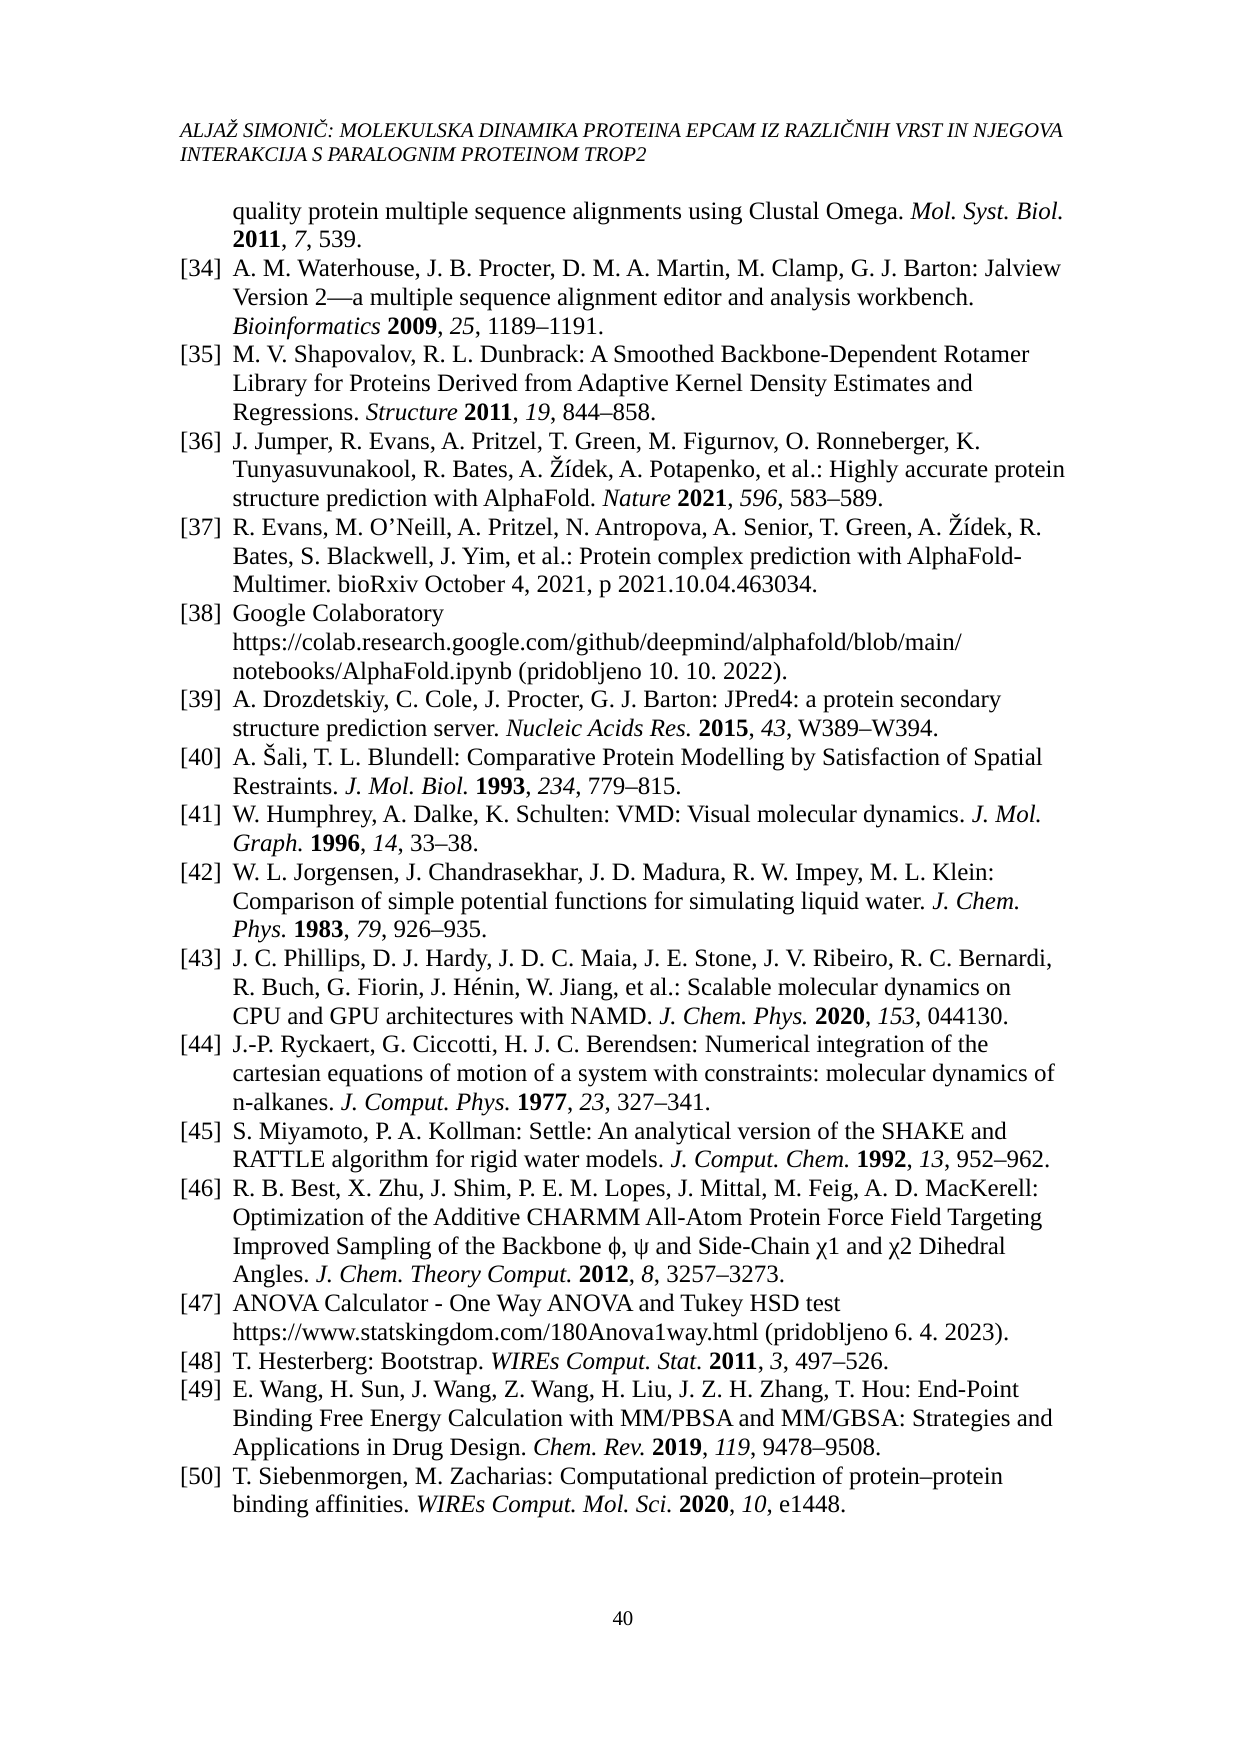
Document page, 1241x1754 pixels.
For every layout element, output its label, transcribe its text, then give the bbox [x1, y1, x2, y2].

text [36] J. Jumper, R. Evans, A. Pritzel, T. Green, M. Figurnov, O. Ronneberger, K. Tunyasuvunakool, R. Bates, A. Žídek, A. Potapenko, et al.: Highly accurate protein structure prediction with AlphaFold. Nature 2021, 596, 583–589. [180, 426, 1066, 512]
text [37] R. Evans, M. O’Neill, A. Pritzel, N. Antropova, A. Senior, T. Green, A. Žídek, R. Bates, S. Blackwell, J. Yim, et al.: Protein complex prediction with AlphaFold-Multimer. bioRxiv October 4, 2021, p 2021.10.04.463034. [180, 512, 1066, 598]
text [40] A. Šali, T. L. Blundell: Comparative Protein Modelling by Satisfaction of Spatial Restraints. J. Mol. Biol. 1993, 234, 779–815. [180, 742, 1066, 799]
text [38] Google Colaboratory https://colab.research.google.com/github/deepmind/alphafold/blob/main/notebooks/AlphaFold.ipynb (pridobljeno 10. 10. 2022). [180, 598, 1066, 684]
text [43] J. C. Phillips, D. J. Hardy, J. D. C. Maia, J. E. Stone, J. V. Ribeiro, R. C. Bernardi, R. Buch, G. Fiorin, J. Hénin, W. Jiang, et al.: Scalable molecular dynamics on CPU and GPU architectures with NAMD. J. Chem. Phys. 2020, 153, 044130. [180, 943, 1066, 1029]
text [42] W. L. Jorgensen, J. Chandrasekhar, J. D. Madura, R. W. Impey, M. L. Klein: Comparison of simple potential functions for simulating liquid water. J. Chem. Phys. 1983, 79, 926–935. [180, 857, 1066, 943]
text quality protein multiple sequence alignments using Clustal Omega. Mol. Syst. Biol. 2011, 7, 539. [180, 196, 1066, 253]
text [47] ANOVA Calculator - One Way ANOVA and Tukey HSD test https://www.statskingdom.com/180Anova1way.html (pridobljeno 6. 4. 2023). [180, 1288, 1066, 1346]
text [49] E. Wang, H. Sun, J. Wang, Z. Wang, H. Liu, J. Z. H. Zhang, T. Hou: End-Point Binding Free Energy Calculation with MM/PBSA and MM/GBSA: Strategies and Applications in Drug Design. Chem. Rev. 2019, 119, 9478–9508. [180, 1374, 1066, 1461]
text [34] A. M. Waterhouse, J. B. Procter, D. M. A. Martin, M. Clamp, G. J. Barton: Jalview Version 2—a multiple sequence alignment editor and analysis workbench. Bioinformatics 2009, 25, 1189–1191. [180, 253, 1066, 339]
text [39] A. Drozdetskiy, C. Cole, J. Procter, G. J. Barton: JPred4: a protein secondary structure prediction server. Nucleic Acids Res. 2015, 43, W389–W394. [180, 684, 1066, 742]
text [48] T. Hesterberg: Bootstrap. WIREs Comput. Stat. 2011, 3, 497–526. [180, 1346, 1066, 1374]
text [35] M. V. Shapovalov, R. L. Dunbrack: A Smoothed Backbone-Dependent Rotamer Library for Proteins Derived from Adaptive Kernel Density Estimates and Regressions. Structure 2011, 19, 844–858. [180, 339, 1066, 426]
text [44] J.-P. Ryckaert, G. Ciccotti, H. J. C. Berendsen: Numerical integration of the cartesian equations of motion of a system with constraints: molecular dynamics of n-alkanes. J. Comput. Phys. 1977, 23, 327–341. [180, 1029, 1066, 1116]
text [45] S. Miyamoto, P. A. Kollman: Settle: An analytical version of the SHAKE and RATTLE algorithm for rigid water models. J. Comput. Chem. 1992, 13, 952–962. [180, 1116, 1066, 1173]
text [46] R. B. Best, X. Zhu, J. Shim, P. E. M. Lopes, J. Mittal, M. Feig, A. D. MacKerell: Optimization of the Additive CHARMM All-Atom Protein Force Field Targeting Improved Sampling of the Backbone ϕ, ψ and Side-Chain χ1 and χ2 Dihedral Angles. J. Chem. Theory Comput. 2012, 8, 3257–3273. [180, 1173, 1066, 1288]
text [50] T. Siebenmorgen, M. Zacharias: Computational prediction of protein–protein binding affinities. WIREs Comput. Mol. Sci. 2020, 10, e1448. [180, 1461, 1066, 1518]
text [41] W. Humphrey, A. Dalke, K. Schulten: VMD: Visual molecular dynamics. J. Mol. Graph. 1996, 14, 33–38. [180, 799, 1066, 857]
